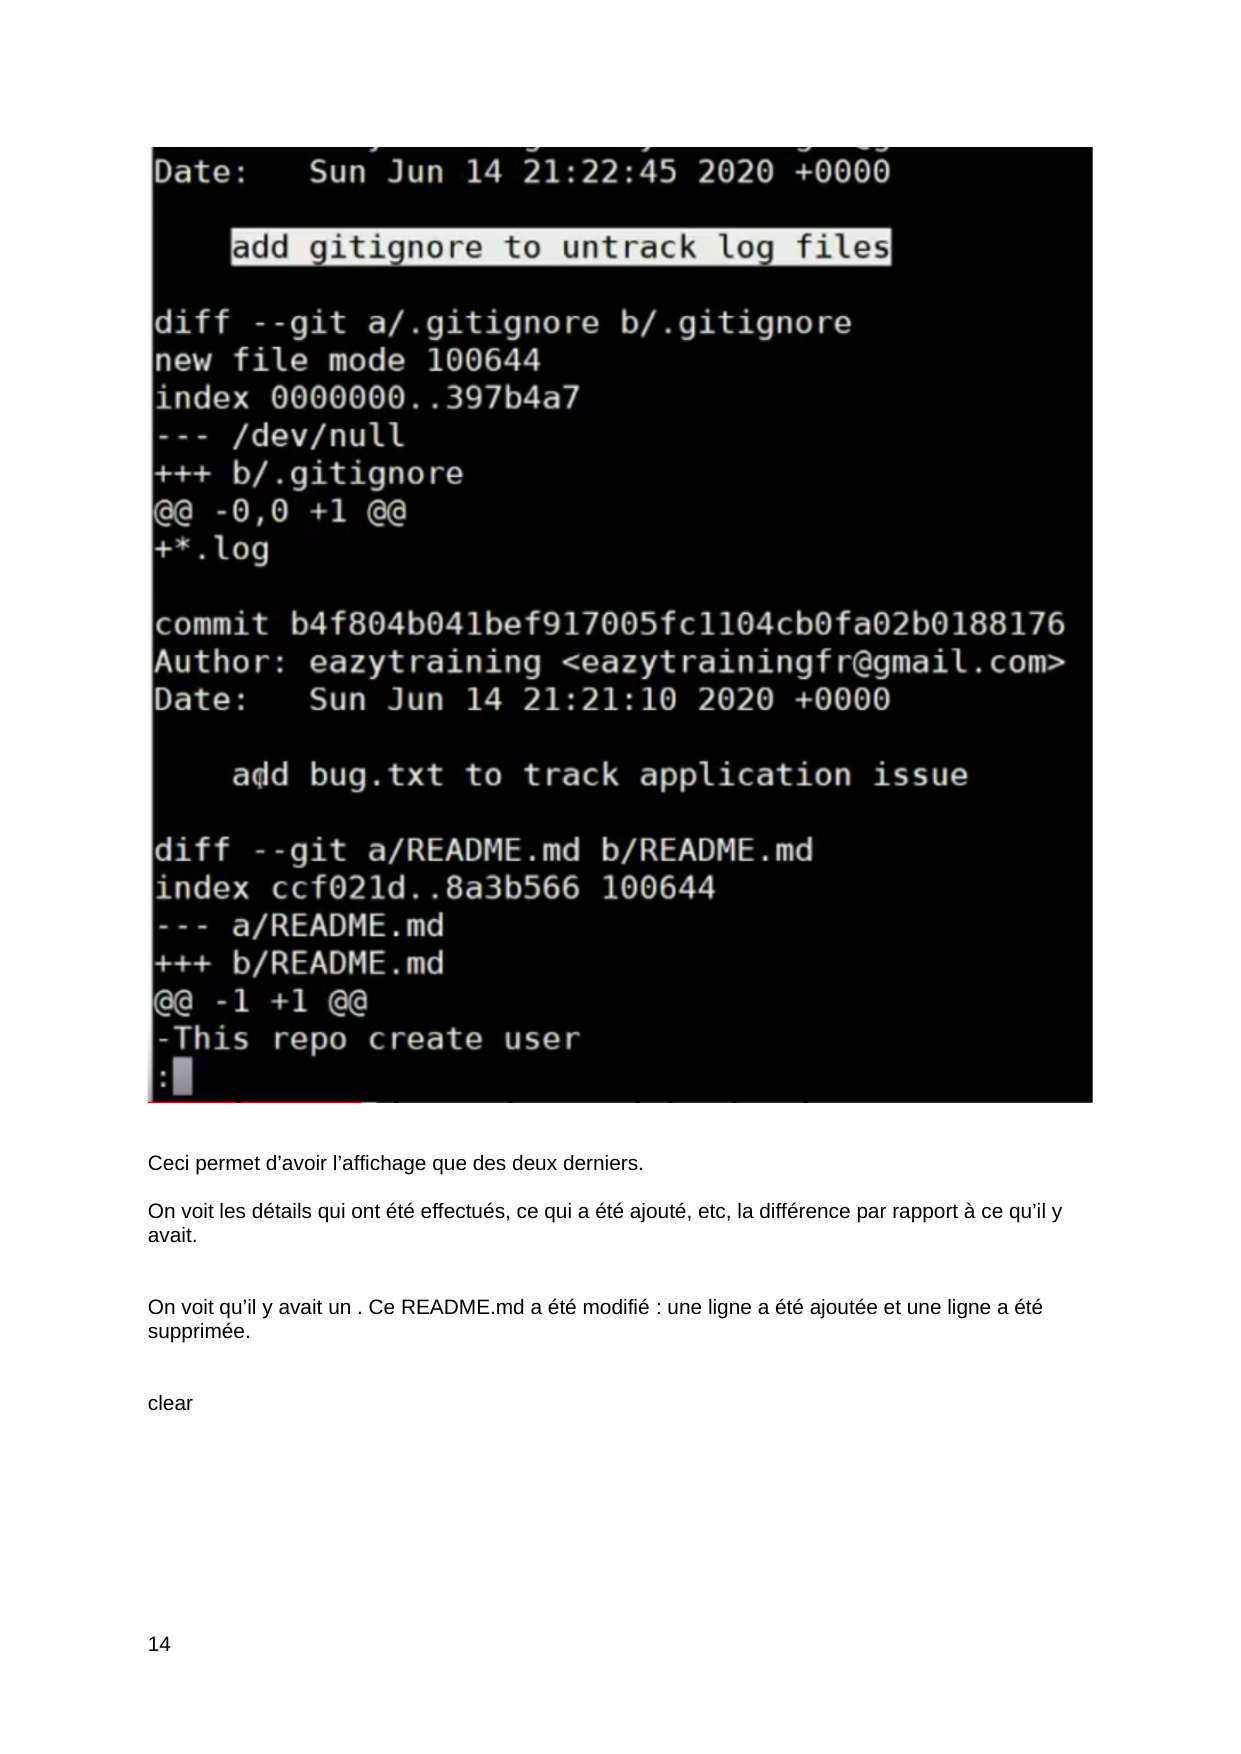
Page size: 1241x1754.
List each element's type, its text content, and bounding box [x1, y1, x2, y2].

text Ceci permet d’avoir l’affichage que des deux derniers. [148, 1151, 1093, 1175]
picture [147, 147, 1093, 1103]
text On voit les détails qui ont été effectués, ce qui a été ajouté, etc, la différence par rapport à ce qu’il y avait. [148, 1199, 1093, 1247]
text clear [148, 1390, 1093, 1414]
text On voit qu’il y avait un . Ce README.md a été modifié : une ligne a été ajoutée et une ligne a été supprimée. [148, 1294, 1093, 1342]
